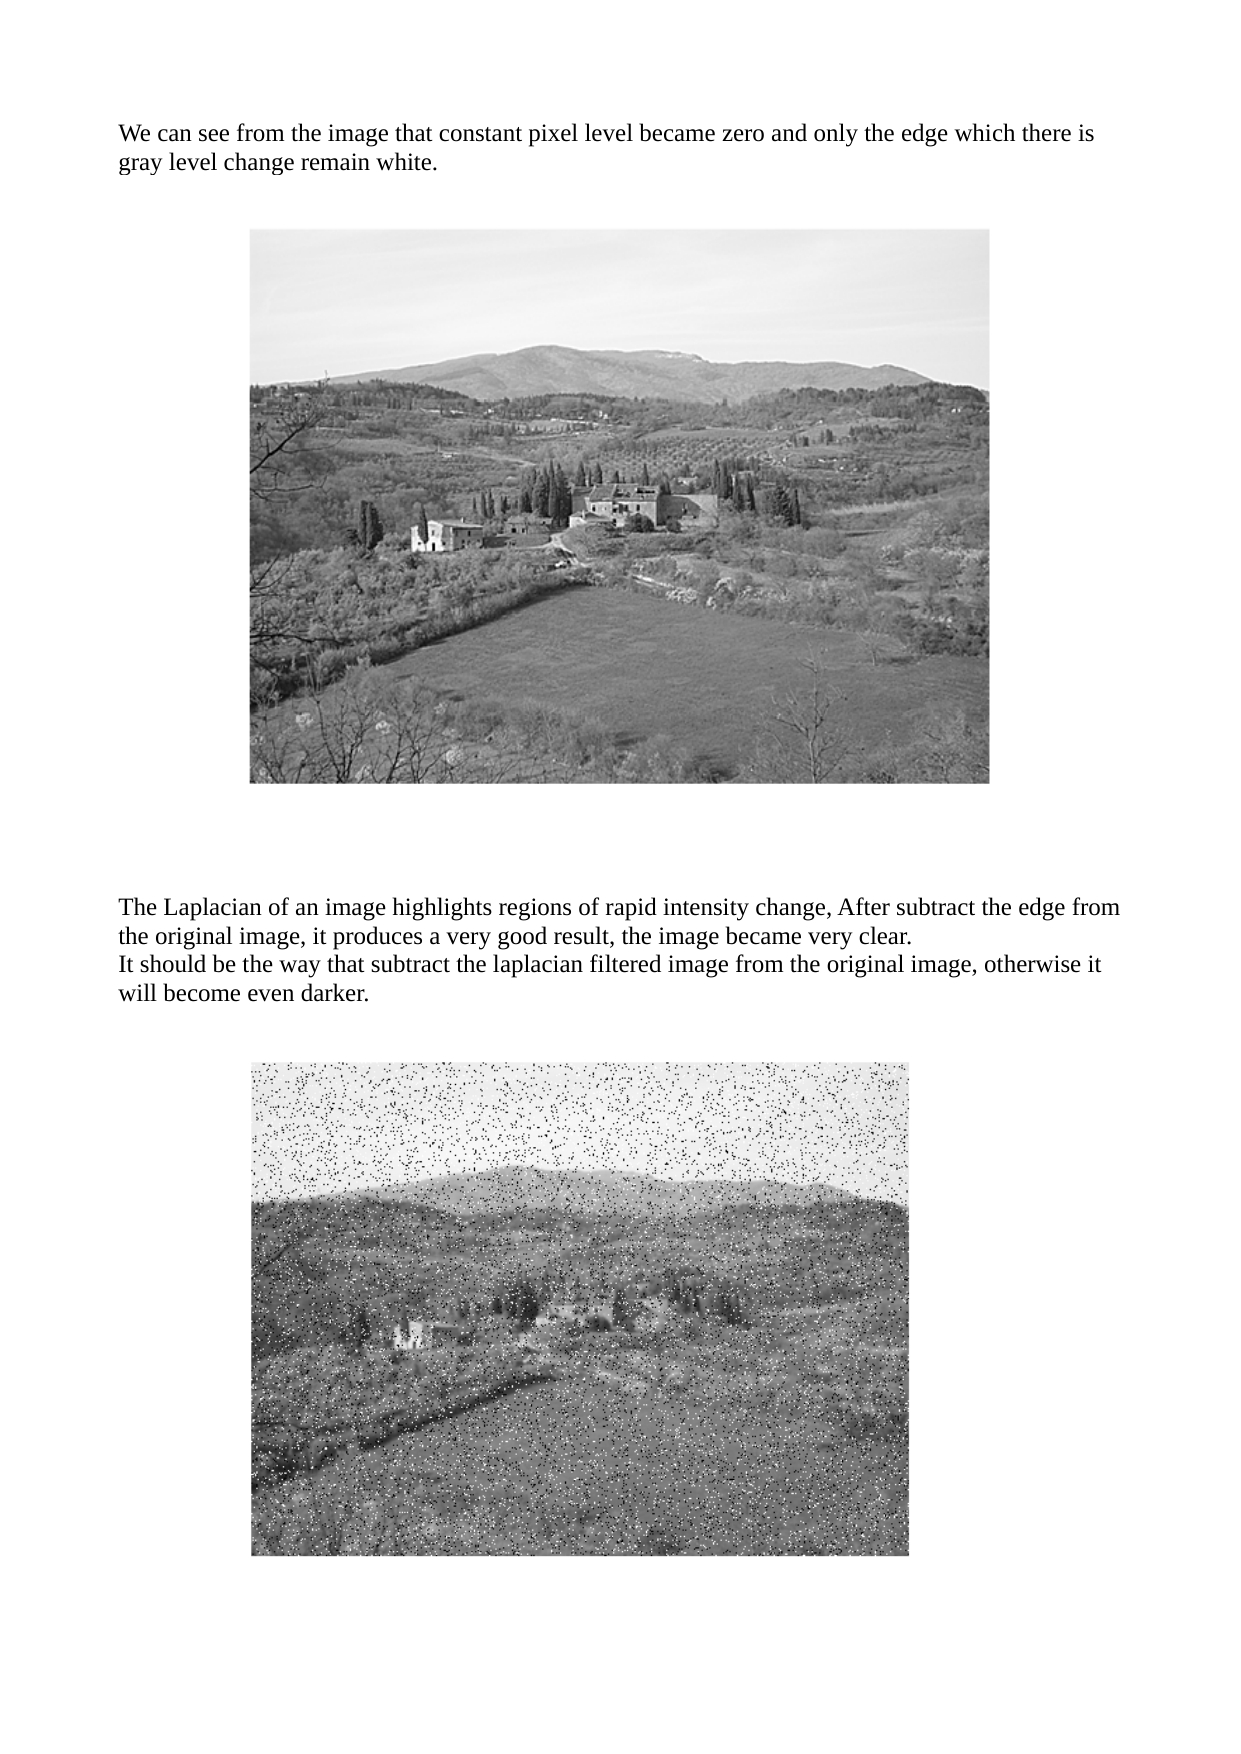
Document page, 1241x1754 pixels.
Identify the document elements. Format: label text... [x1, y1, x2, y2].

picture [135, 1027, 1028, 1636]
text The Laplacian of an image highlights regions of rapid intensity change, After subtract the edge from the original image, it produces a very good result, the image became very clear. [118, 892, 1122, 949]
text We can see from the image that constant pixel level became zero and only the edge which there is gray level change remain white. [118, 118, 1122, 175]
text It should be the way that subtract the laplacian filtered image from the original image, otherwise it will become even darker. [118, 949, 1122, 1007]
picture [118, 175, 1123, 892]
